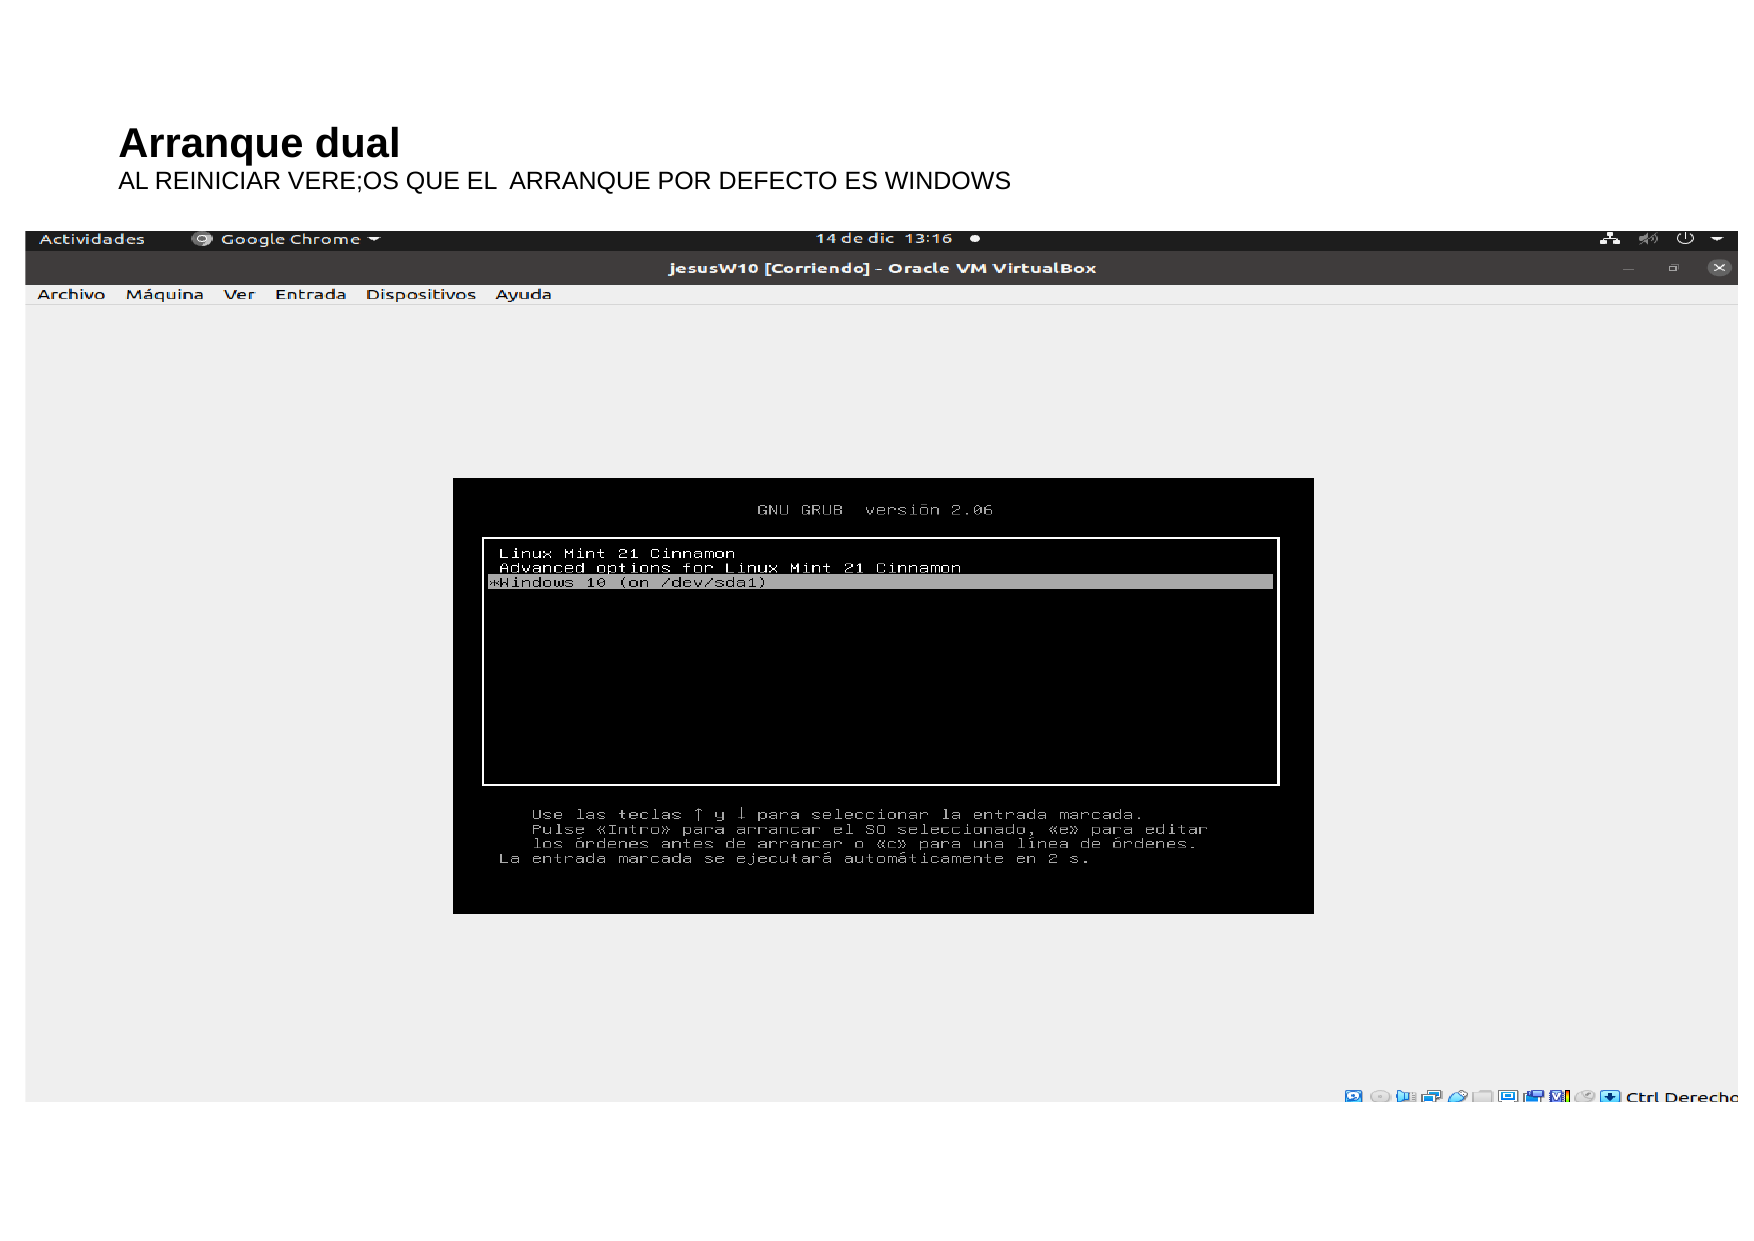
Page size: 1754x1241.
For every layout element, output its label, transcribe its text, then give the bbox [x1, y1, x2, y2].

picture [25, 231, 1738, 1102]
text AL REINICIAR VERE;OS QUE EL ARRANQUE POR DEFECTO ES WINDOWS [118, 166, 1636, 195]
text Arranque dual [118, 118, 1636, 166]
